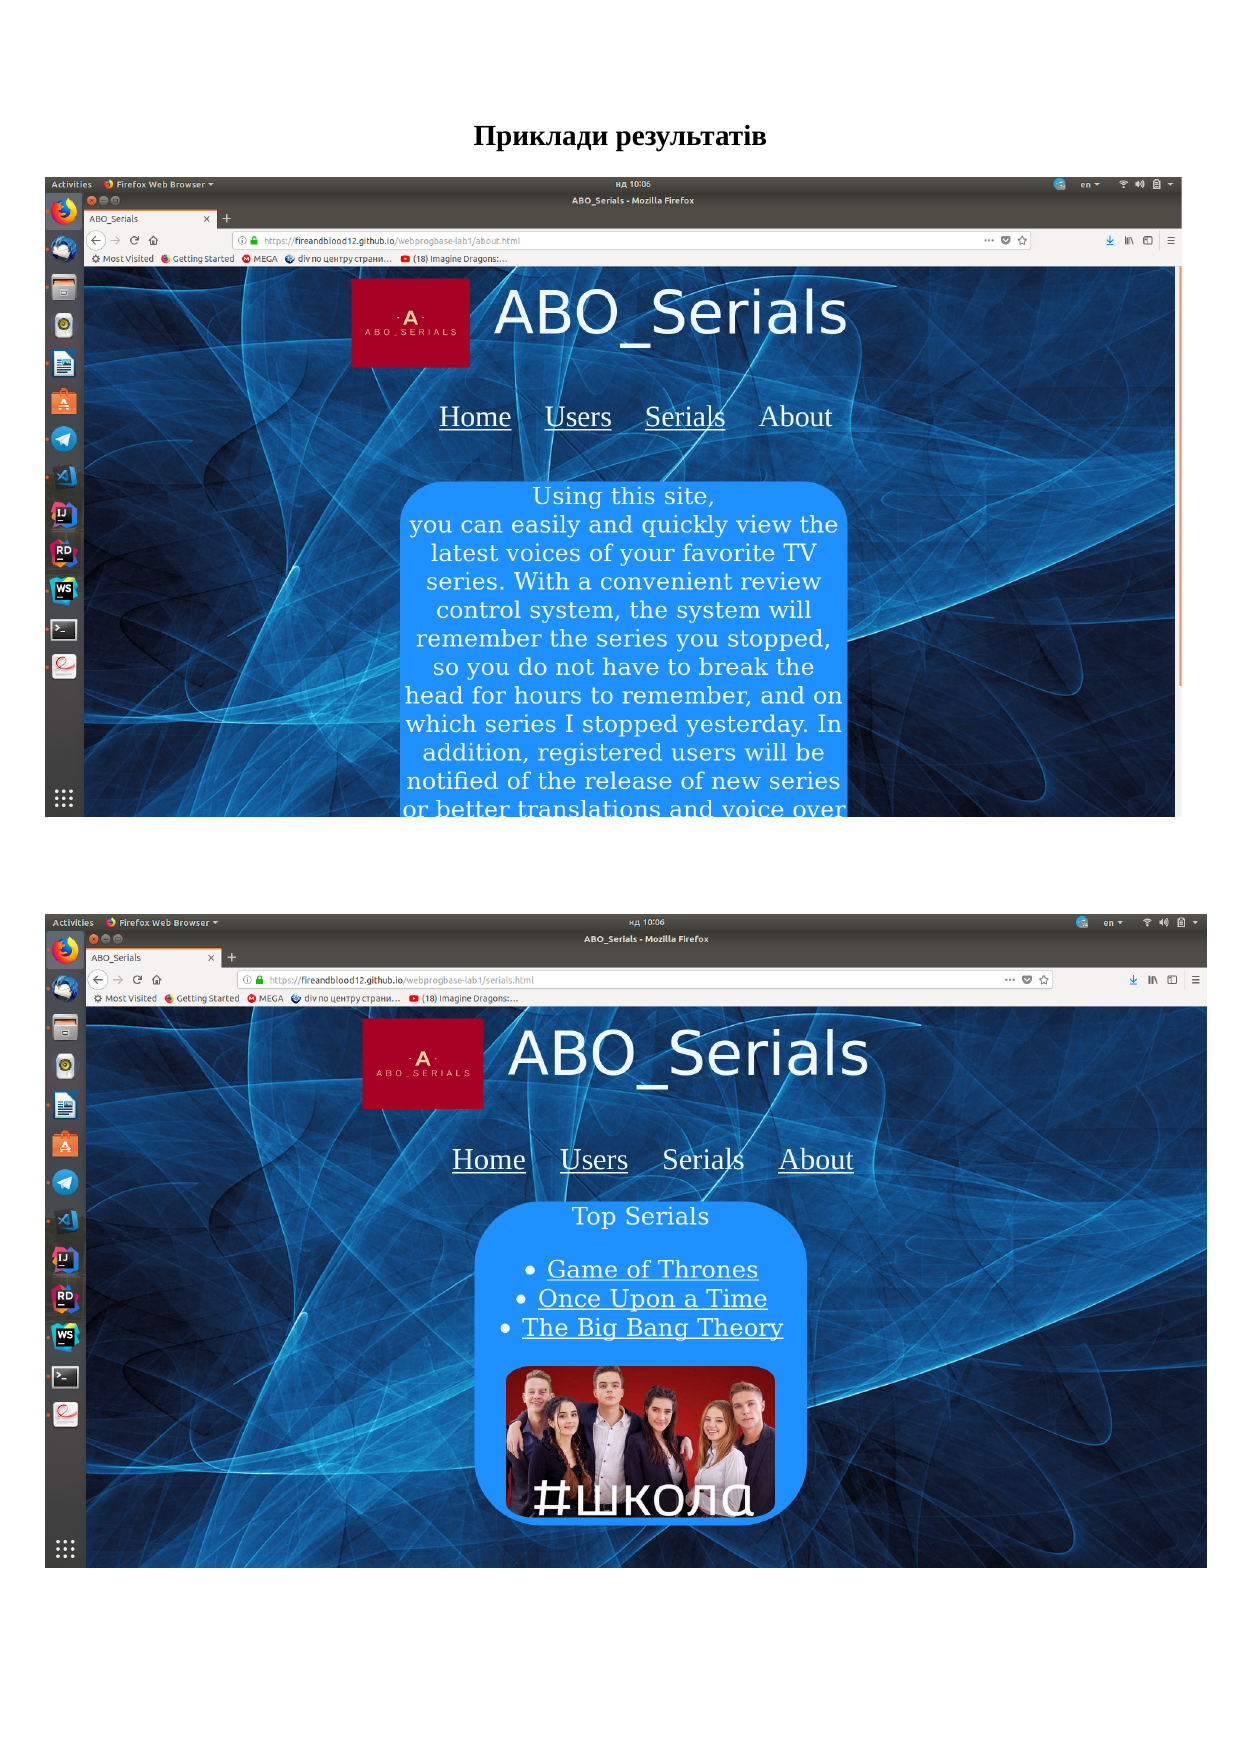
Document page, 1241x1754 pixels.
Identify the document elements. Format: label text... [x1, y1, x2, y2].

picture [45, 177, 1182, 817]
picture [45, 914, 1207, 1568]
text Приклади результатів [118, 118, 1122, 152]
